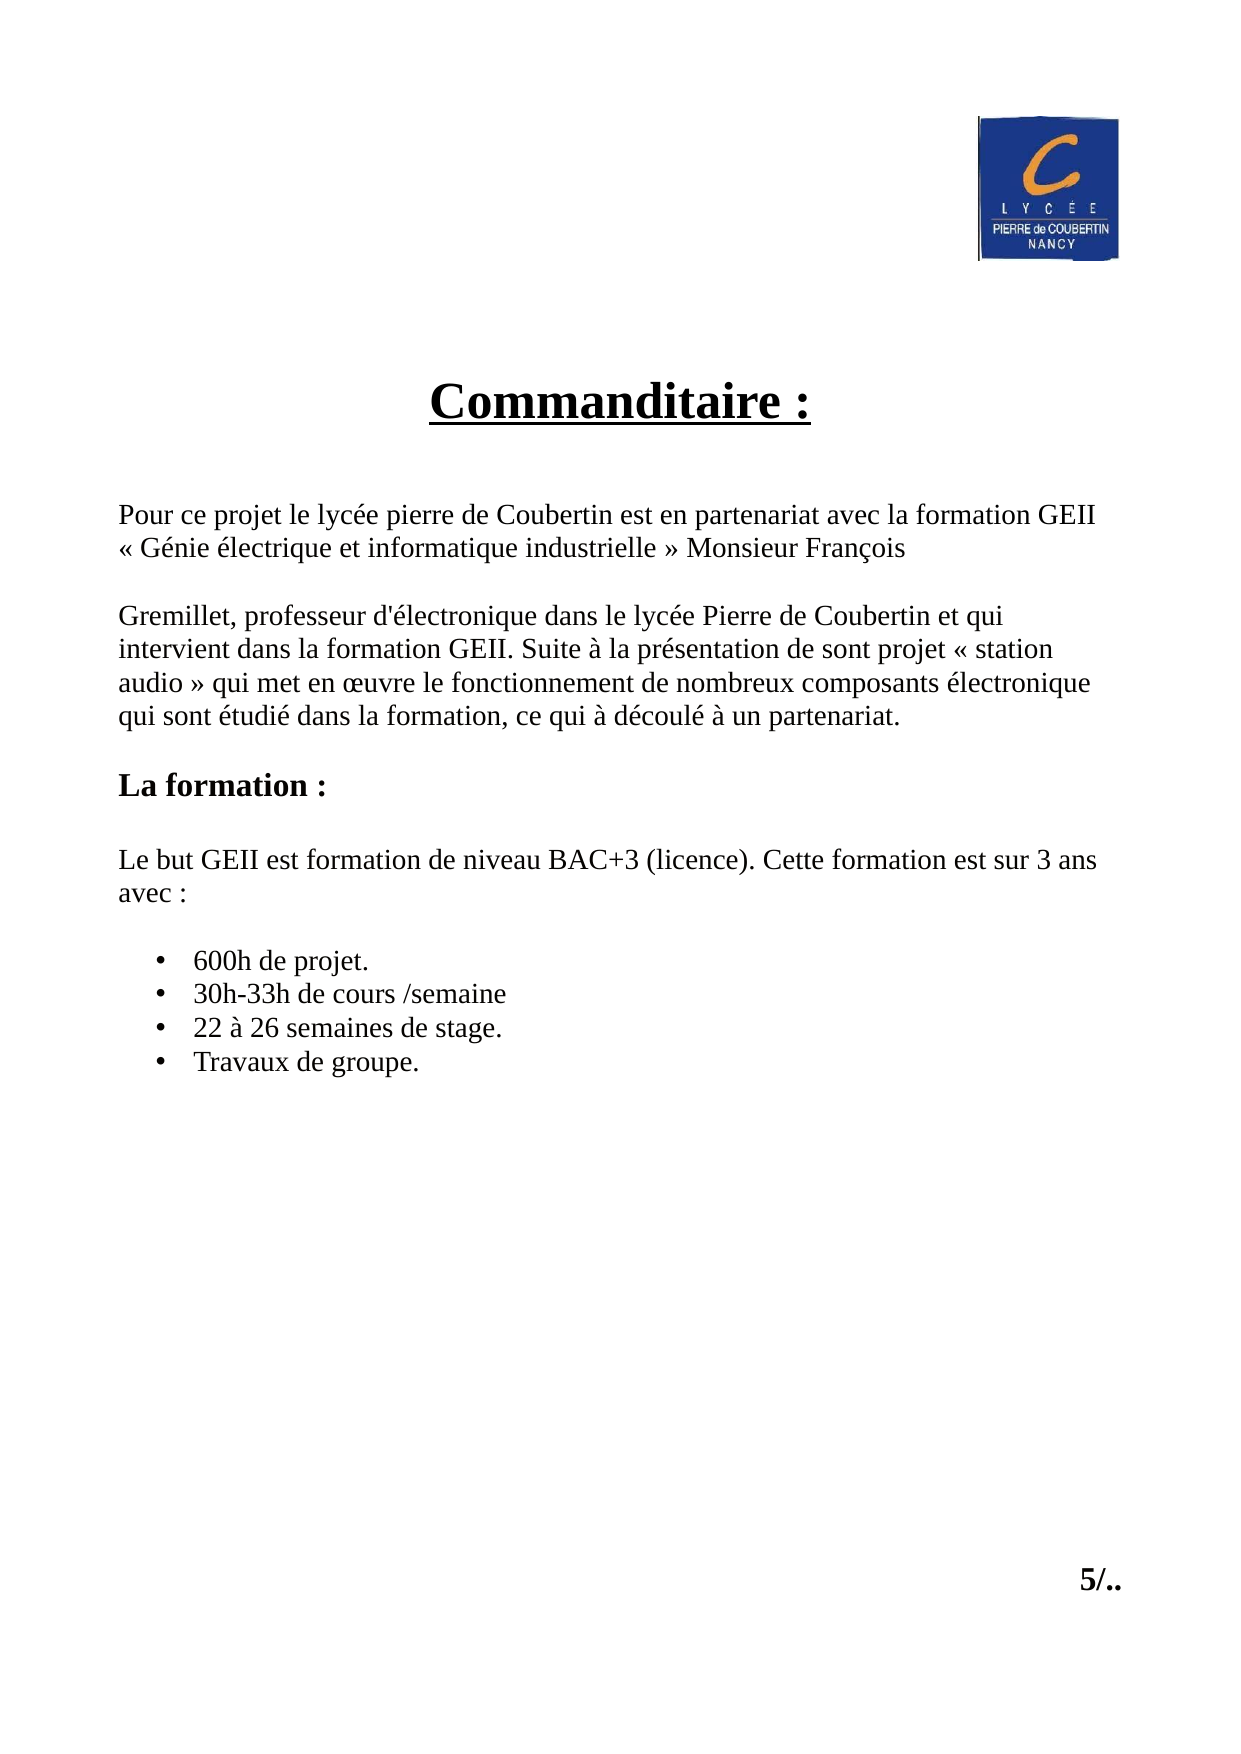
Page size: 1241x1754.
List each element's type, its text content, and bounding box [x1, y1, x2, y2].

text Gremillet, professeur d'électronique dans le lycée Pierre de Coubertin et qui intervient dans la formation GEII. Suite à la présentation de sont projet « station audio » qui met en œuvre le fonctionnement de nombreux composants électronique qui sont étudié dans la formation, ce qui à découlé à un partenariat. [118, 598, 1122, 732]
text La formation : [118, 765, 1122, 804]
list 30h-33h de cours /semaine [156, 976, 1122, 1010]
picture [975, 116, 1120, 261]
list 600h de projet. [156, 943, 1122, 976]
text Commanditaire : [118, 370, 1122, 430]
list 22 à 26 semaines de stage. [156, 1010, 1122, 1044]
list Travaux de groupe. [156, 1044, 1122, 1077]
text Le but GEII est formation de niveau BAC+3 (licence). Cette formation est sur 3 ans avec : [118, 842, 1122, 909]
text Pour ce projet le lycée pierre de Coubertin est en partenariat avec la formation GEII « Génie électrique et informatique industrielle » Monsieur François [118, 497, 1122, 564]
text 5/.. [118, 1559, 1122, 1598]
